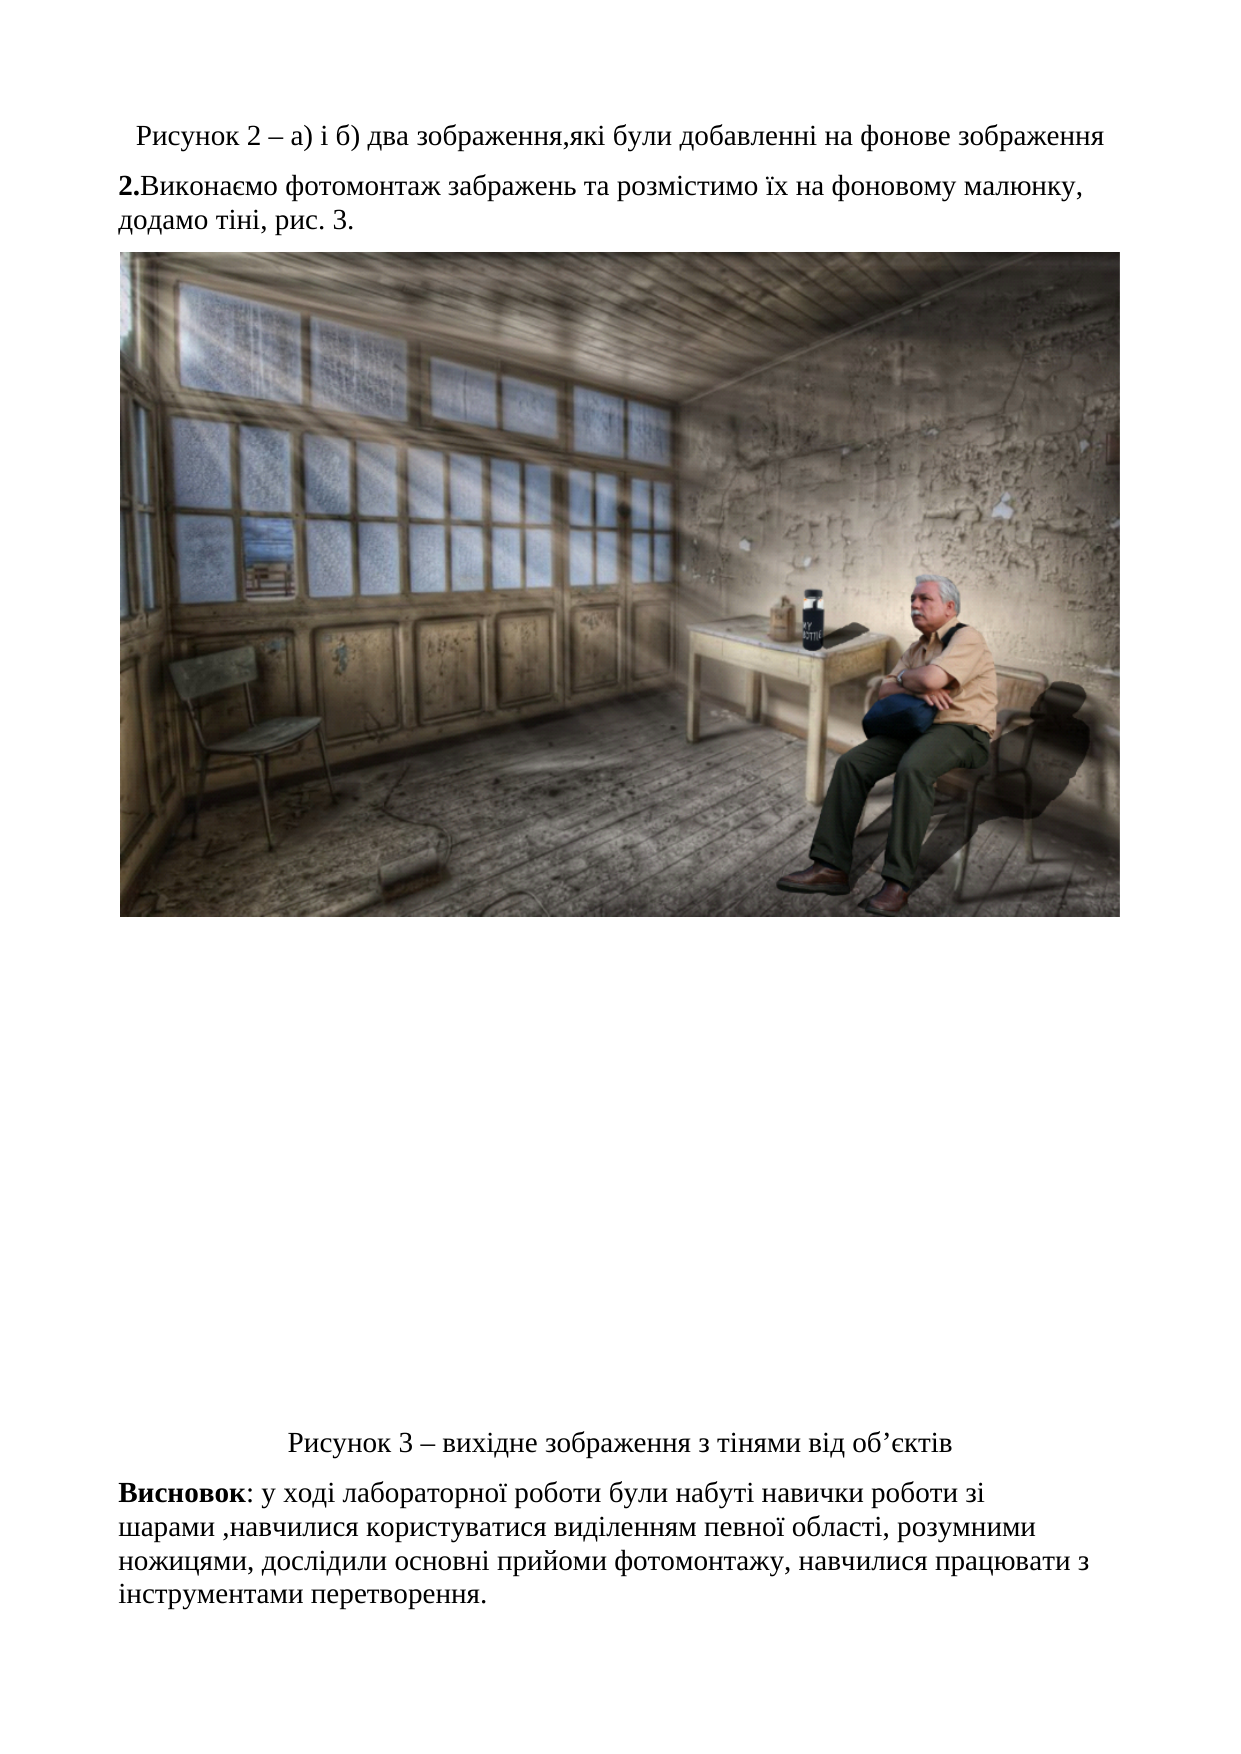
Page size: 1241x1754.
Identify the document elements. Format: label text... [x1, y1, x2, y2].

text Рисунок 3 – вихідне зображення з тінями від об’єктів [118, 1425, 1122, 1459]
text Висновок: у ході лабораторної роботи були набуті навички роботи зі шарами ,навчилися користуватися виділенням певної області, розумними ножицями, дослідили основні прийоми фотомонтажу, навчилися працювати з інструментами перетворення. [118, 1476, 1122, 1610]
text Рисунок 2 – а) і б) два зображення,які були добавленні на фонове зображення [118, 118, 1122, 152]
text 2.Виконаємо фотомонтаж забражень та розмістимо їх на фоновому малюнку, додамо тіні, рис. 3. [118, 168, 1122, 235]
